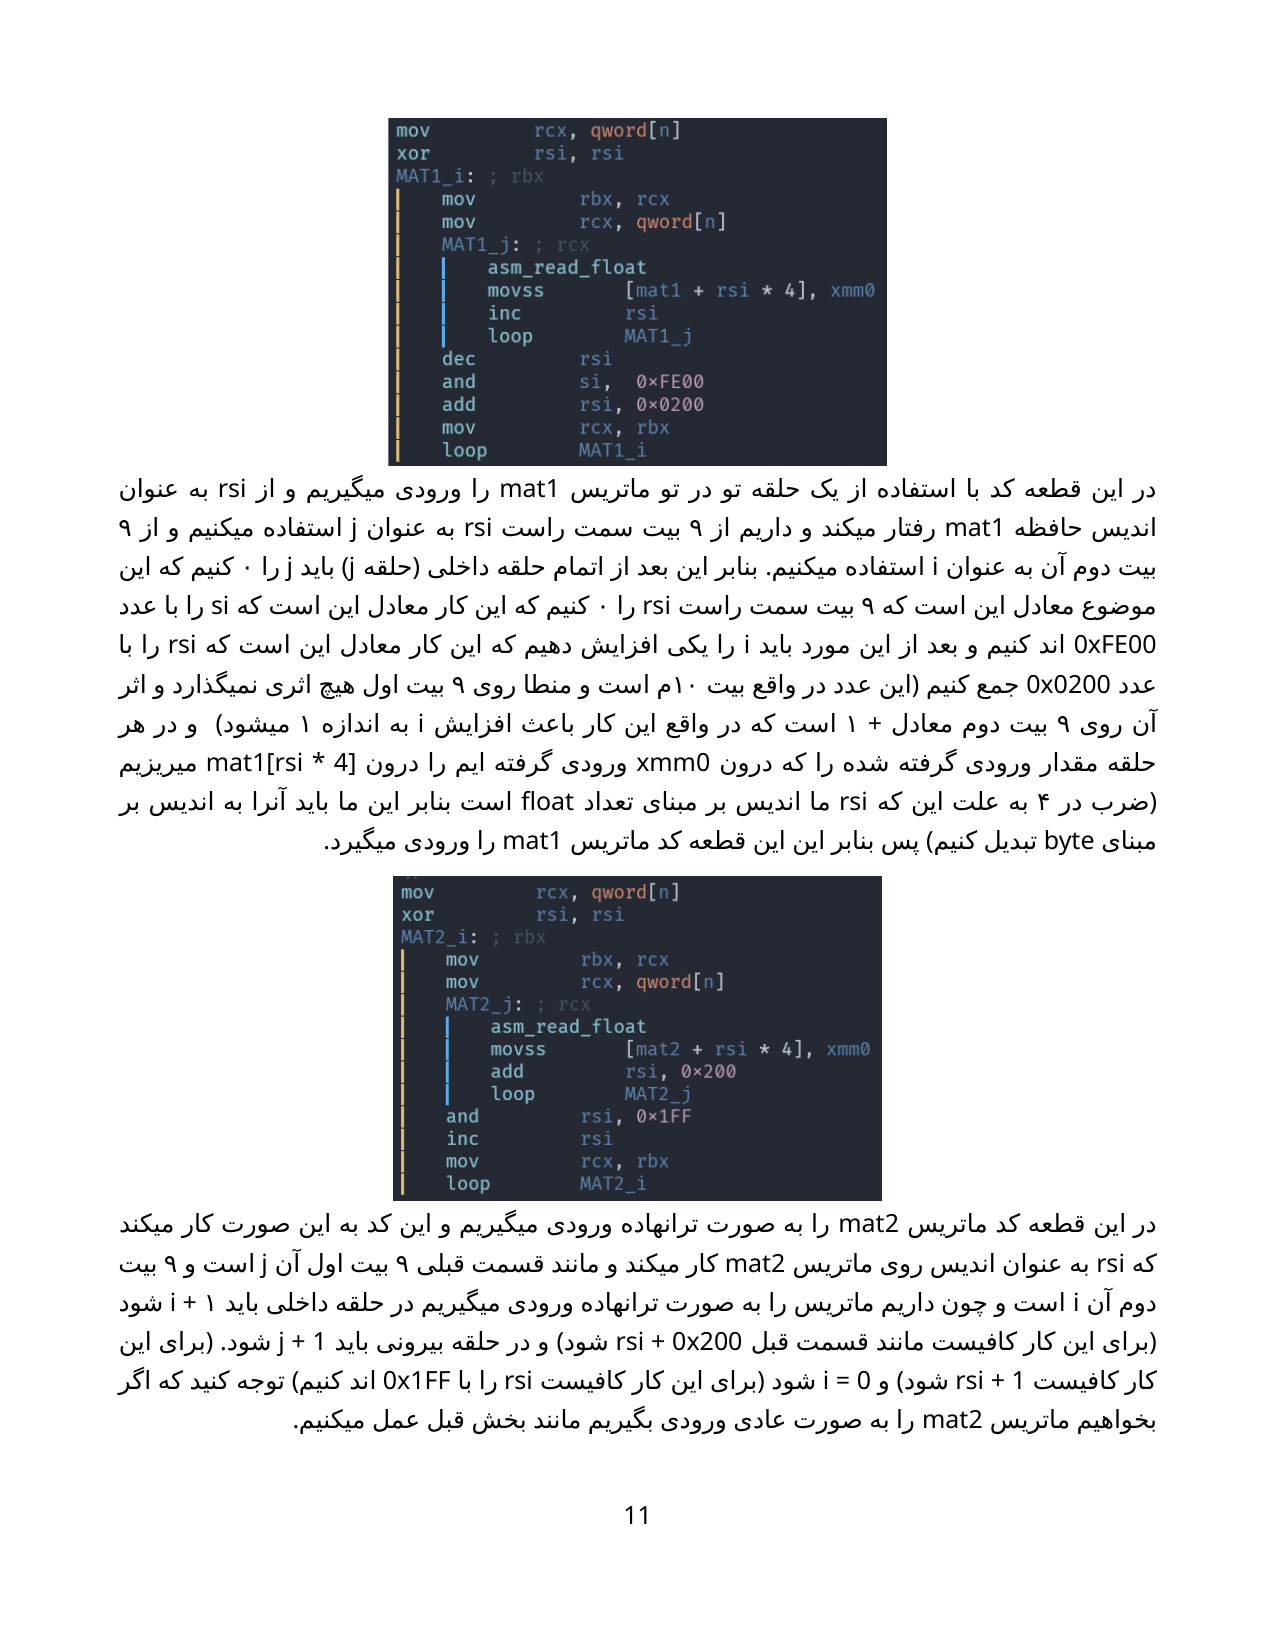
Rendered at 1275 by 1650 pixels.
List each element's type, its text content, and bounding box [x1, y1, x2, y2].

text در این قطعه کد با استفاده از یک حلقه تو در تو ماتریس mat1 را ورودی میگیریم و از rsi به عنوان اندیس حافظه mat1 رفتار میکند و داریم از ۹ بیت سمت راست rsi به عنوان j استفاده میکنیم و از ۹ بیت دوم آن به عنوان i استفاده میکنیم. بنابر این بعد از اتمام حلقه داخلی (حلقه j) باید j را ۰ کنیم که این موضوع معادل این است که ۹ بیت سمت راست rsi را ۰ کنیم که این کار معادل این است که si را با عدد 0xFE00 اند کنیم و بعد از این مورد باید i را یکی افزایش دهیم که این کار معادل این است که rsi را با عدد 0x0200 جمع کنیم (این عدد در واقع بیت ۱۰م است و منطا روی ۹ بیت اول هیچ اثری نمیگذارد و اثر آن روی ۹ بیت دوم معادل + ۱ است که در واقع این کار باعث افزایش i به اندازه ۱ میشود) و در هر حلقه مقدار ورودی گرفته شده را که درون xmm0 ورودی گرفته ایم را درون mat1[rsi * 4] میریزیم (ضرب در ۴ به علت این که rsi ما اندیس بر مبنای تعداد float است بنابر این ما باید آنرا به اندیس بر مبنای byte تبدیل کنیم) پس بنابر این این قطعه کد ماتریس mat1 را ورودی میگیرد. [118, 118, 1157, 857]
picture [393, 876, 882, 1201]
text در این قطعه کد ماتریس mat2 را به صورت ترانهاده ورودی میگیریم و این کد به این صورت کار میکند که rsi به عنوان اندیس روی ماتریس mat2 کار میکند و مانند قسمت قبلی ۹ بیت اول آن j است و ۹ بیت دوم آن i است و چون داریم ماتریس را به صورت ترانهاده ورودی میگیریم در حلقه داخلی باید i + ۱ شود (برای این کار کافیست مانند قسمت قبل rsi + 0x200 شود) و در حلقه بیرونی باید j + 1 شود. (برای این کار کافیست rsi + 1 شود) و i = 0 شود (برای این کار کافیست rsi را با 0x1FF اند کنیم) توجه کنید که اگر بخواهیم ماتریس mat2 را به صورت عادی ورودی بگیریم مانند بخش قبل عمل میکنیم. [118, 877, 1157, 1436]
picture [388, 118, 887, 466]
